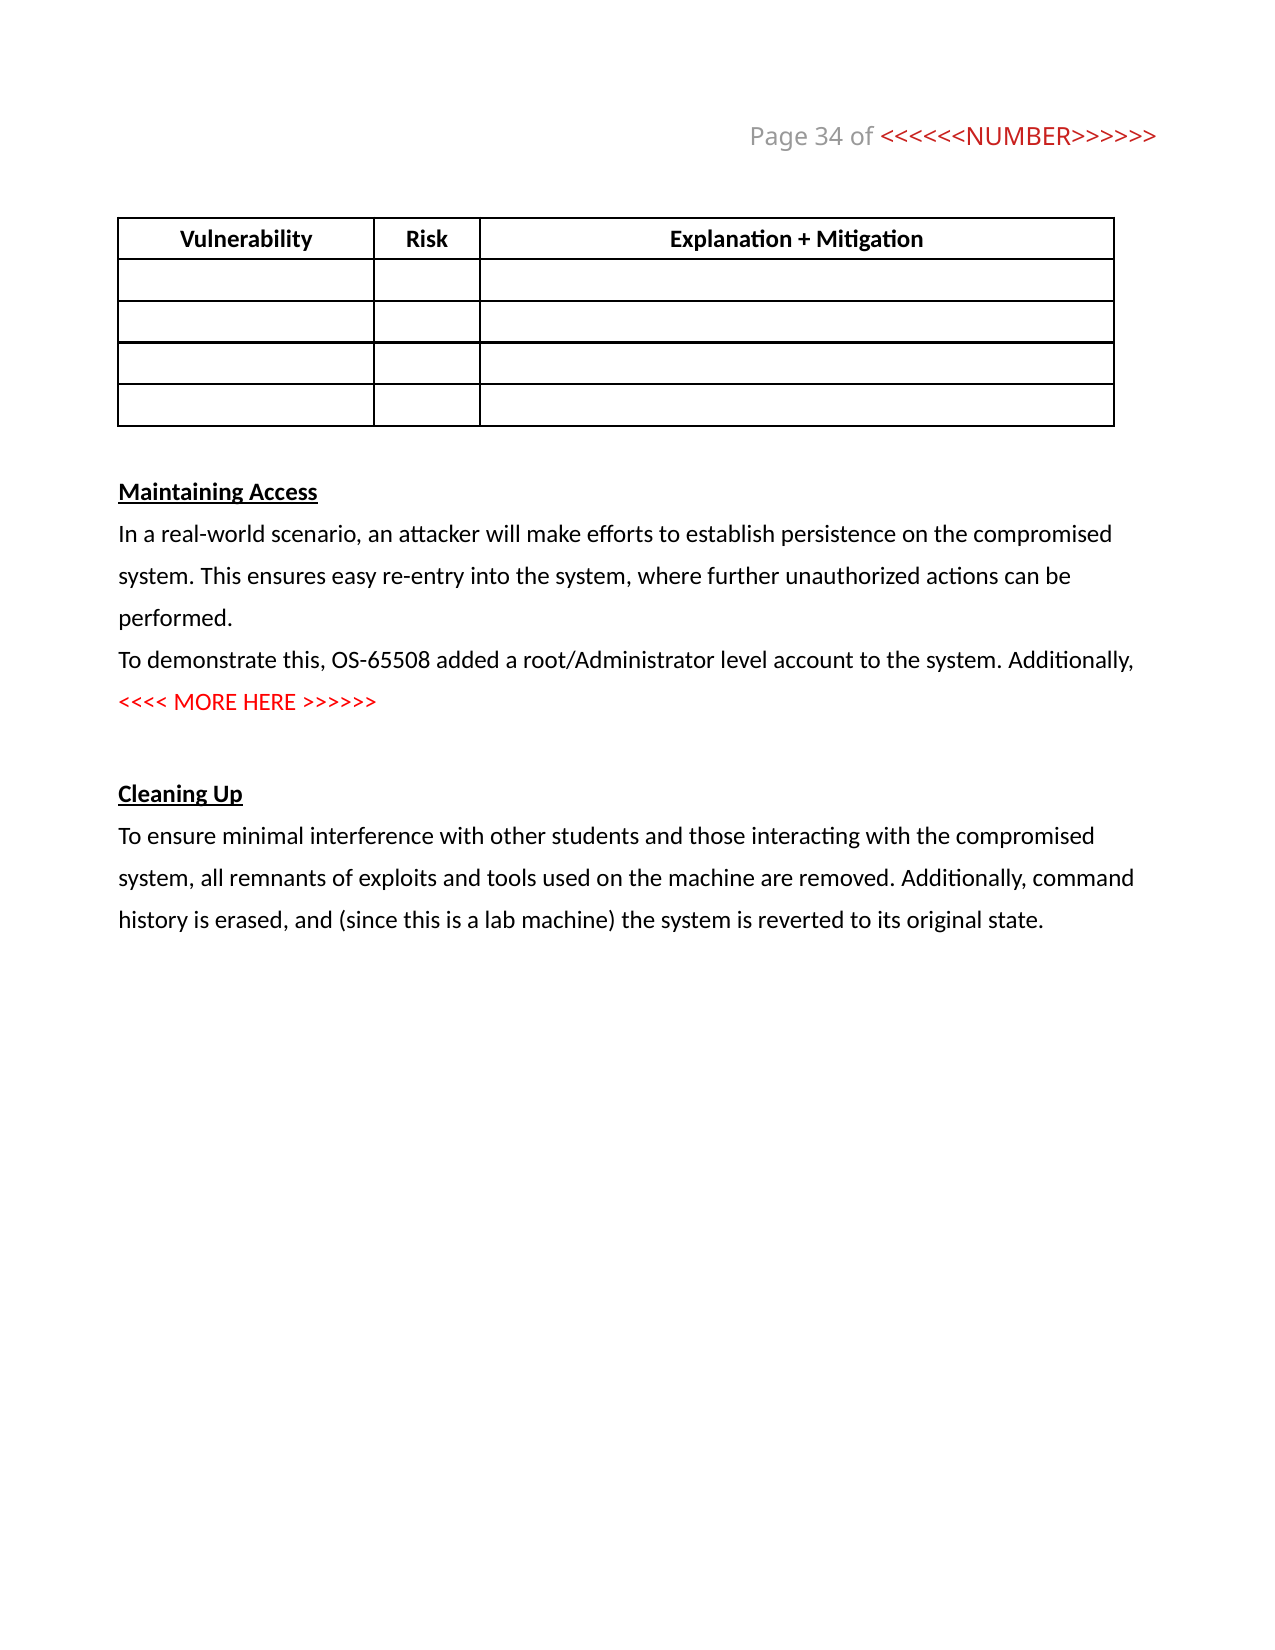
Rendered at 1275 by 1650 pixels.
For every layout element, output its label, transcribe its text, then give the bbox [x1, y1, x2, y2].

table_cell [119, 302, 373, 341]
text In a real-world scenario, an attacker will make efforts to establish persistence on the compromised system. This ensures easy re-entry into the system, where further unauthorized actions can be performed. To demonstrate this, OS-65508 added a root/Administrator level account to the system. Additionally, <<<< MORE HERE >>>>>> [118, 518, 1157, 717]
table_header Risk [375, 219, 479, 258]
text To ensure minimal interference with other students and those interacting with the compromised system, all remnants of exploits and tools used on the machine are removed. Additionally, command history is erased, and (since this is a lab machine) the system is reverted to its original state. [118, 820, 1157, 935]
table_header Vulnerability [119, 219, 373, 258]
table_cell [119, 260, 373, 300]
table_cell [119, 385, 373, 424]
table_cell [119, 344, 373, 383]
text Maintaining Access [118, 476, 1157, 507]
table_cell [375, 260, 479, 300]
table_cell [375, 344, 479, 383]
table_cell [481, 344, 1113, 383]
text Cleaning Up [118, 778, 1157, 809]
table_cell [375, 302, 479, 341]
table_cell [481, 260, 1113, 300]
table_header Explanation + Mitigation [481, 219, 1113, 258]
table_cell [481, 385, 1113, 424]
table_cell [481, 302, 1113, 341]
table_cell [375, 385, 479, 424]
